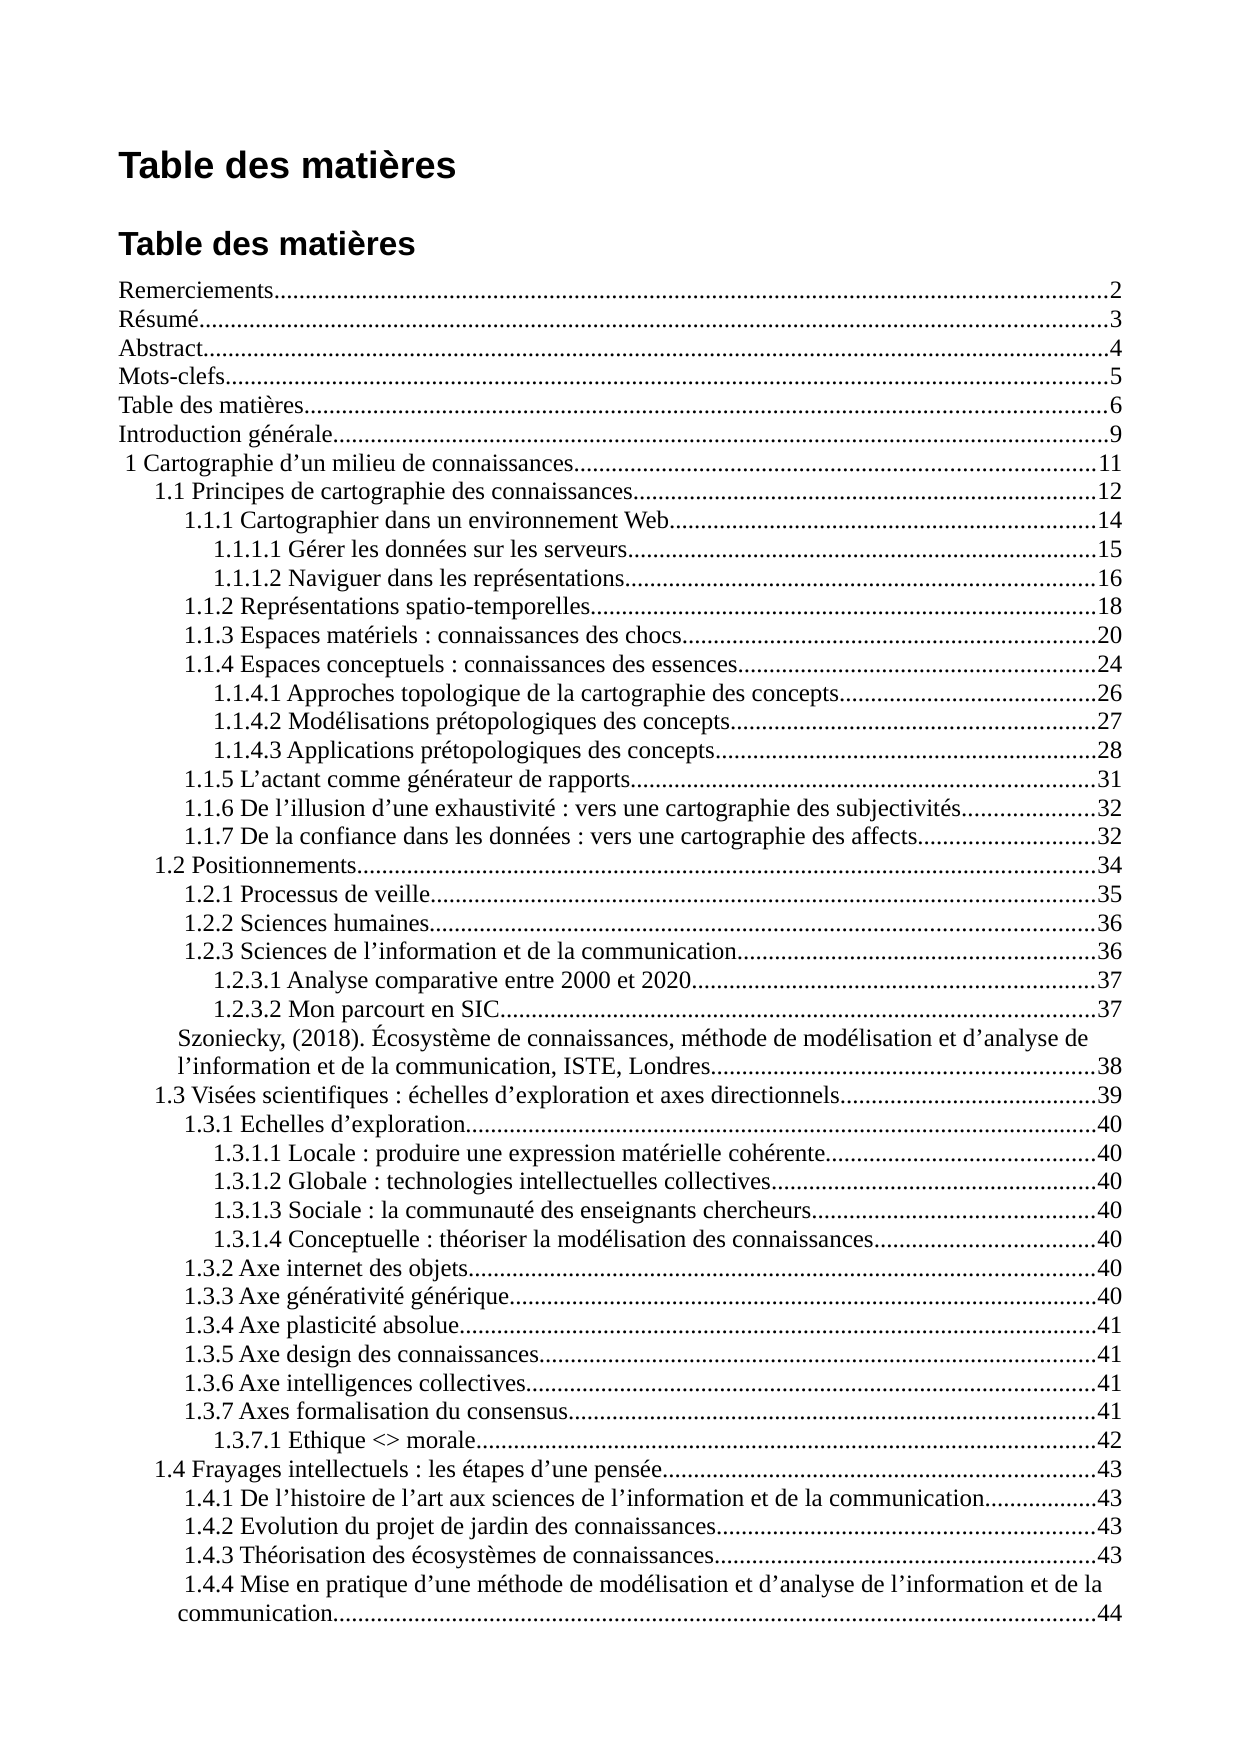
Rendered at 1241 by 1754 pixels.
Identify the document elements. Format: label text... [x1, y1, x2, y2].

text 1.1.1.1 Gérer les données sur les serveurs 15 [207, 534, 1122, 563]
text 1.1.2 Représentations spatio-temporelles 18 [177, 591, 1122, 620]
text 1.2.3.1 Analyse comparative entre 2000 et 2020 37 [207, 965, 1122, 994]
text 1.3.1.3 Sociale : la communauté des enseignants chercheurs 40 [207, 1195, 1122, 1224]
text 1.3 Visées scientifiques : échelles d’exploration et axes directionnels 39 [148, 1080, 1122, 1109]
text 1.1 Principes de cartographie des connaissances 12 [148, 476, 1122, 505]
text 1.1.4.1 Approches topologique de la cartographie des concepts 26 [207, 678, 1122, 706]
text 1.3.2 Axe internet des objets 40 [177, 1253, 1122, 1281]
text Résumé 3 [118, 304, 1122, 333]
text 1.1.6 De l’illusion d’une exhaustivité : vers une cartographie des subjectivités 32 [177, 793, 1122, 821]
text 1.3.1 Echelles d’exploration 40 [177, 1109, 1122, 1138]
text 1.3.1.1 Locale : produire une expression matérielle cohérente 40 [207, 1138, 1122, 1166]
text Abstract 4 [118, 333, 1122, 361]
subtitle Table des matières [118, 224, 1122, 263]
text 1.3.4 Axe plasticité absolue 41 [177, 1310, 1122, 1339]
text 1.3.1.2 Globale : technologies intellectuelles collectives 40 [207, 1166, 1122, 1195]
text 1.4.4 Mise en pratique d’une méthode de modélisation et d’analyse de l’information et de la communication 44 [177, 1569, 1122, 1626]
text 1.3.7 Axes formalisation du consensus 41 [177, 1396, 1122, 1425]
text 1.3.3 Axe générativité générique 40 [177, 1281, 1122, 1310]
text 1.3.7.1 Ethique <> morale 42 [207, 1425, 1122, 1454]
text 1.1.7 De la confiance dans les données : vers une cartographie des affects 32 [177, 821, 1122, 850]
text 1.4 Frayages intellectuels : les étapes d’une pensée 43 [148, 1454, 1122, 1483]
text 1.1.4 Espaces conceptuels : connaissances des essences 24 [177, 649, 1122, 678]
text 1.1.4.3 Applications prétopologiques des concepts 28 [207, 735, 1122, 764]
text 1.4.1 De l’histoire de l’art aux sciences de l’information et de la communication 43 [177, 1483, 1122, 1511]
text 1.3.1.4 Conceptuelle : théoriser la modélisation des connaissances 40 [207, 1224, 1122, 1253]
text 1.4.2 Evolution du projet de jardin des connaissances 43 [177, 1511, 1122, 1540]
text 1.2.2 Sciences humaines 36 [177, 908, 1122, 936]
text 1.2.1 Processus de veille 35 [177, 879, 1122, 908]
text 1.1.3 Espaces matériels : connaissances des chocs 20 [177, 620, 1122, 649]
text 1.2.3.2 Mon parcourt en SIC 37 [207, 994, 1122, 1023]
text 1.1.4.2 Modélisations prétopologiques des concepts 27 [207, 706, 1122, 735]
text 1.2 Positionnements 34 [148, 850, 1122, 879]
text 1.4.3 Théorisation des écosystèmes de connaissances 43 [177, 1540, 1122, 1569]
text 1.3.5 Axe design des connaissances 41 [177, 1339, 1122, 1368]
text 1.1.1 Cartographier dans un environnement Web 14 [177, 505, 1122, 534]
text Table des matières 6 [118, 390, 1122, 419]
text 1.3.6 Axe intelligences collectives 41 [177, 1368, 1122, 1396]
text 1.2.3 Sciences de l’information et de la communication 36 [177, 936, 1122, 965]
text Introduction générale 9 [118, 419, 1122, 448]
text Remerciements 2 [118, 275, 1122, 304]
text 1 Cartographie d’un milieu de connaissances 11 [118, 448, 1122, 476]
text 1.1.1.2 Naviguer dans les représentations 16 [207, 563, 1122, 591]
text Mots-clefs 5 [118, 361, 1122, 390]
text 1.1.5 L’actant comme générateur de rapports 31 [177, 764, 1122, 793]
subtitle Table des matières [118, 143, 1122, 187]
text Szoniecky, (2018). Écosystème de connaissances, méthode de modélisation et d’analyse de l’information et de la communication, ISTE, Londres. 38 [177, 1023, 1122, 1080]
